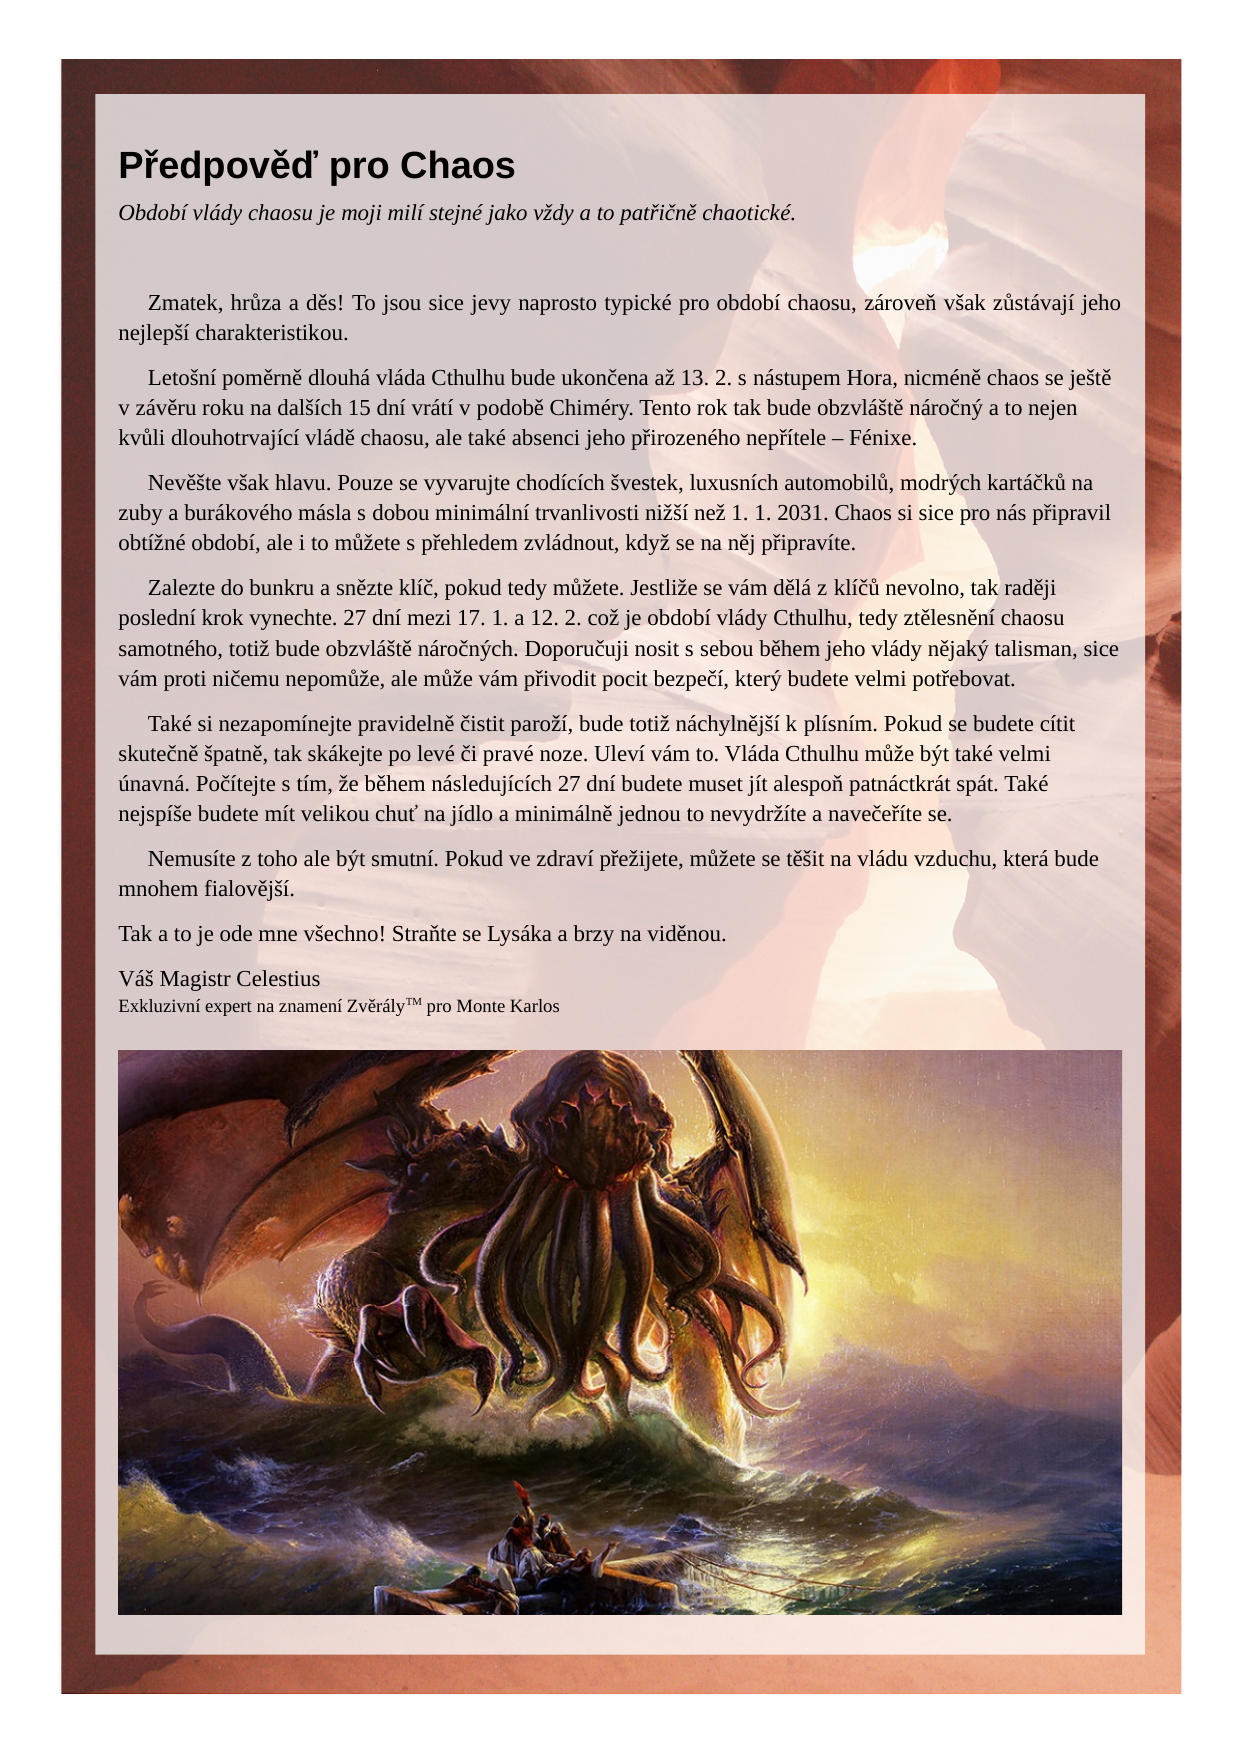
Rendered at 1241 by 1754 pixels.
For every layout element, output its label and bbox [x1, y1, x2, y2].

picture [118, 1050, 1123, 1615]
